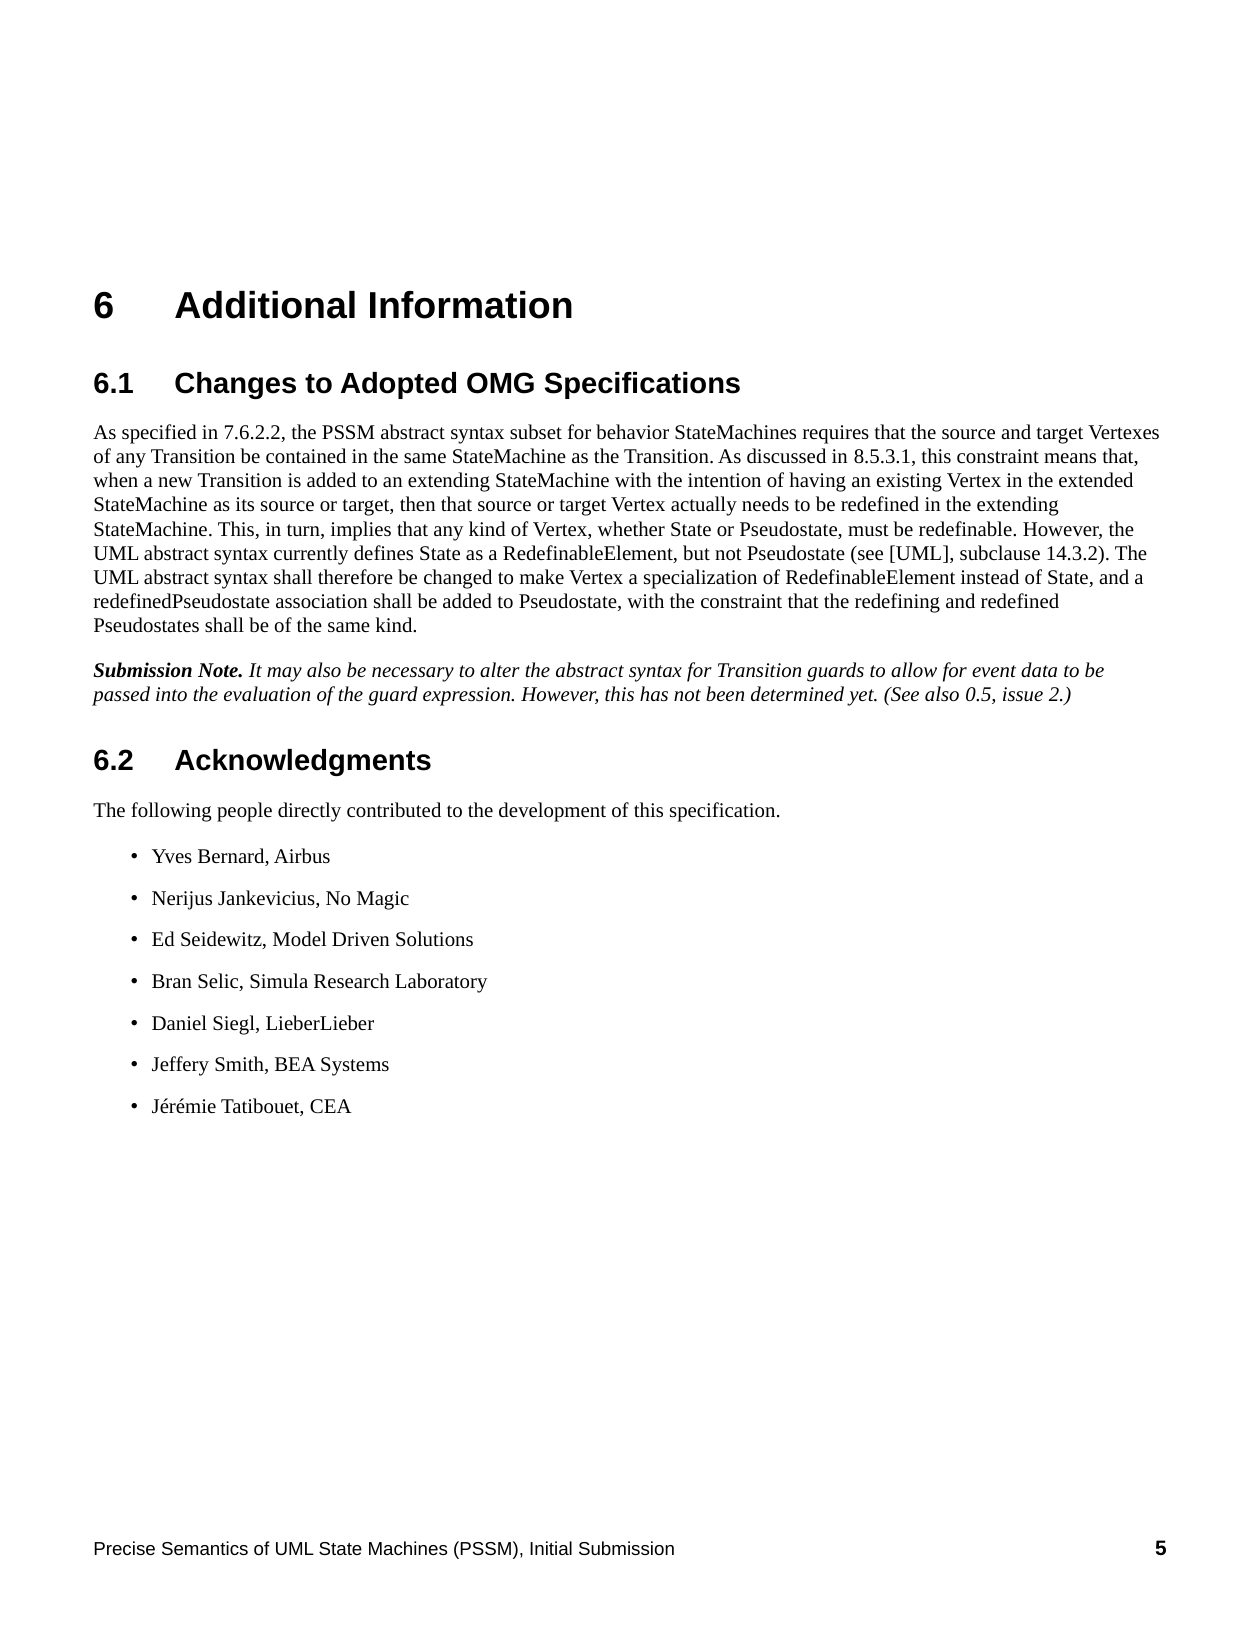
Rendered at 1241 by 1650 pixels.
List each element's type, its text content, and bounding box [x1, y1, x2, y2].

list Ed Seidewitz, Model Driven Solutions [131, 926, 1164, 951]
text As specified in 7.6.2.2, the PSSM abstract syntax subset for behavior StateMachines requires that the source and target Vertexes of any Transition be contained in the same StateMachine as the Transition. As discussed in 8.5.3.1, this constraint means that, when a new Transition is added to an extending StateMachine with the intention of having an existing Vertex in the extended StateMachine as its source or target, then that source or target Vertex actually needs to be redefined in the extending StateMachine. This, in turn, implies that any kind of Vertex, whether State or Pseudostate, must be redefinable. However, the UML abstract syntax currently defines State as a RedefinableElement, but not Pseudostate (see [UML], subclause 14.3.2). The UML abstract syntax shall therefore be changed to make Vertex a specialization of RedefinableElement instead of State, and a redefinedPseudostate association shall be added to Pseudostate, with the constraint that the redefining and redefined Pseudostates shall be of the same kind. [93, 420, 1164, 637]
text Submission Note. It may also be necessary to alter the abstract syntax for Transition guards to allow for event data to be passed into the evaluation of the guard expression. However, this has not been determined yet. (See also 0.5, issue 2.) [93, 658, 1164, 706]
subtitle Changes to Adopted OMG Specifications [93, 364, 1164, 399]
list Yves Bernard, Airbus [131, 843, 1164, 868]
subtitle Additional Information [93, 283, 1164, 326]
list Bran Selic, Simula Research Laboratory [131, 968, 1164, 993]
list Jeffery Smith, BEA Systems [131, 1051, 1164, 1076]
list Jérémie Tatibouet, CEA [131, 1093, 1164, 1118]
list Daniel Siegl, LieberLieber [131, 1009, 1164, 1034]
subtitle Acknowledgments [93, 741, 1164, 777]
list Nerijus Jankevicius, No Magic [131, 884, 1164, 909]
text The following people directly contributed to the development of this specification. [93, 798, 1164, 822]
